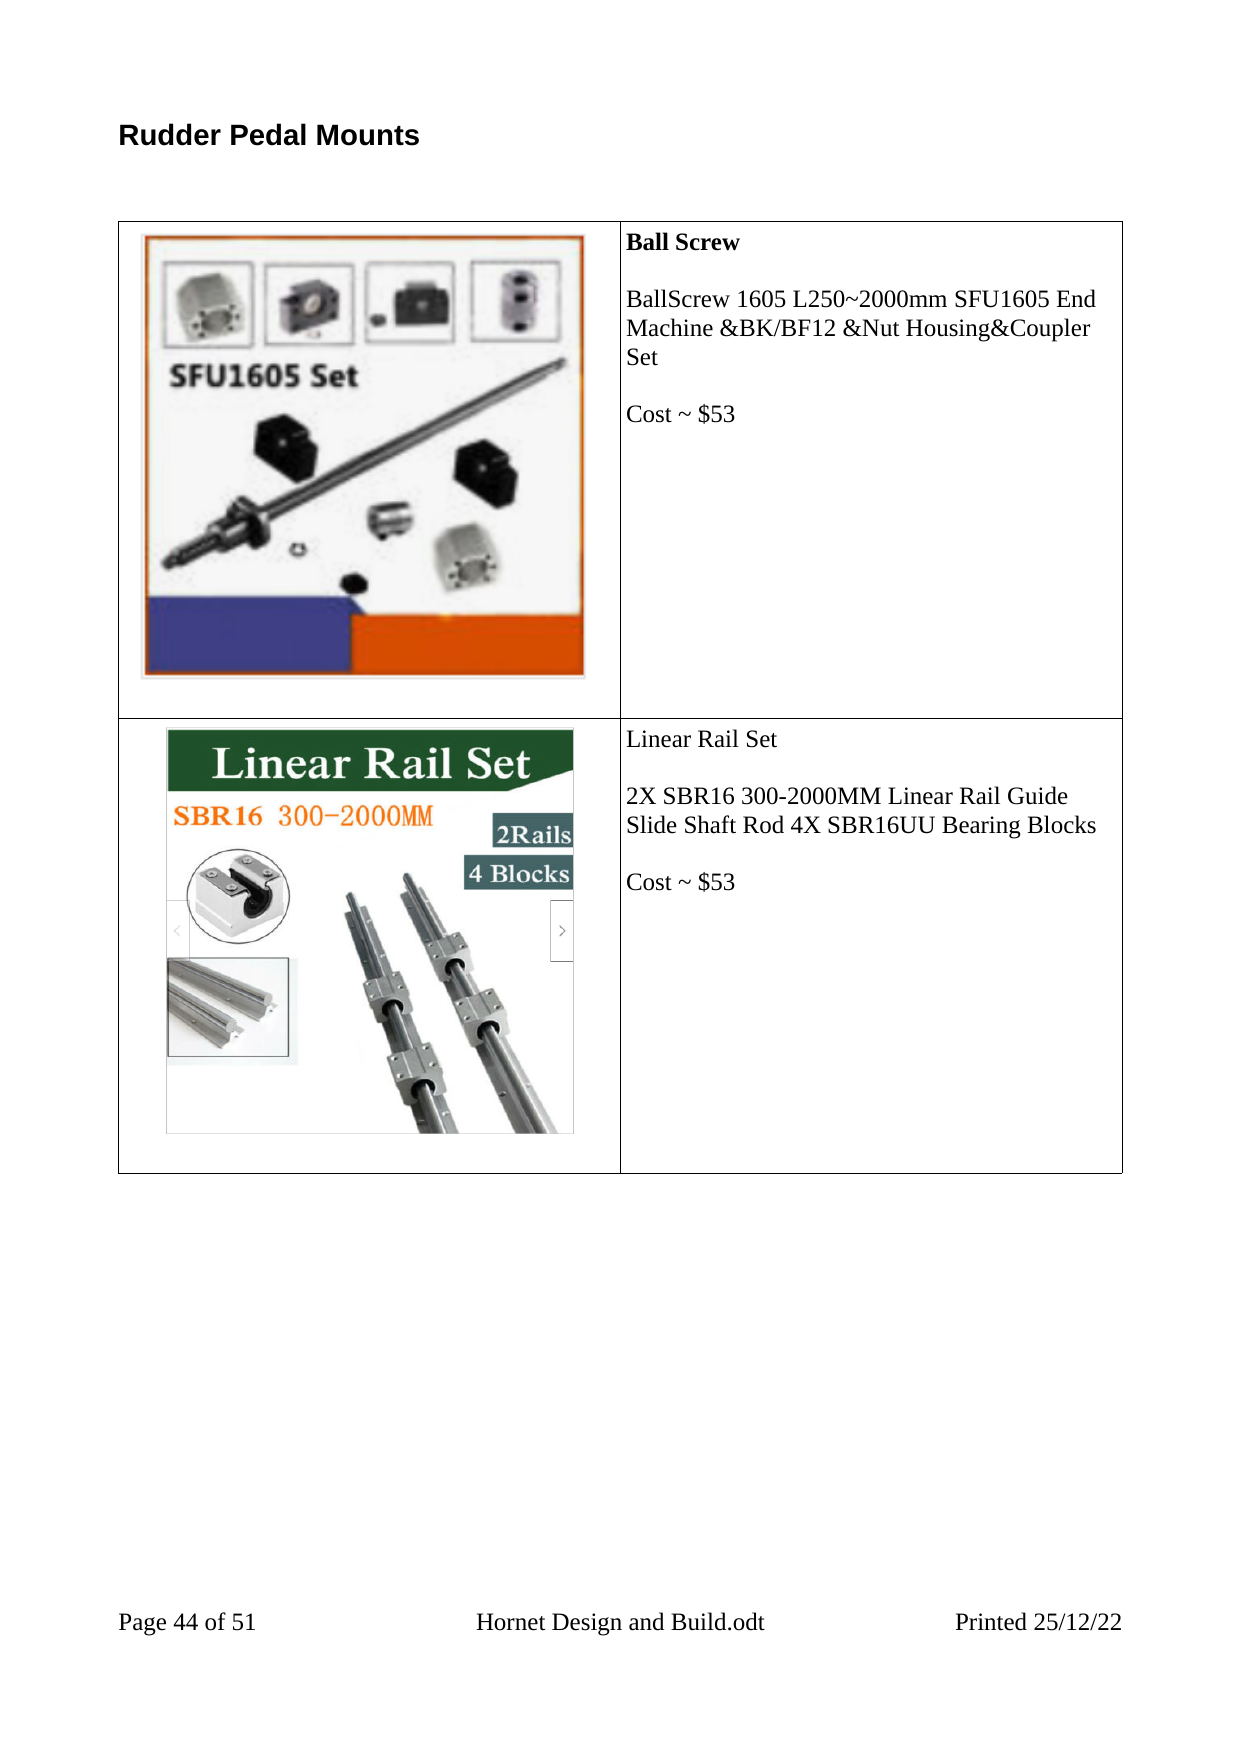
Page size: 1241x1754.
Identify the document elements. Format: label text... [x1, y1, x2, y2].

table_header Ball Screw BallScrew 1605 L250~2000mm SFU1605 End Machine &BK/BF12 &Nut Housing&Coupler Set Cost ~ $53 [621, 222, 1122, 718]
table_cell Linear Rail Set 2X SBR16 300-2000MM Linear Rail Guide Slide Shaft Rod 4X SBR16UU Bearing Blocks Cost ~ $53 [621, 719, 1122, 1172]
picture [161, 723, 577, 1138]
subtitle Rudder Pedal Mounts [118, 118, 1122, 152]
picture [133, 227, 605, 684]
table_header [119, 222, 620, 718]
table_cell [119, 719, 620, 1172]
